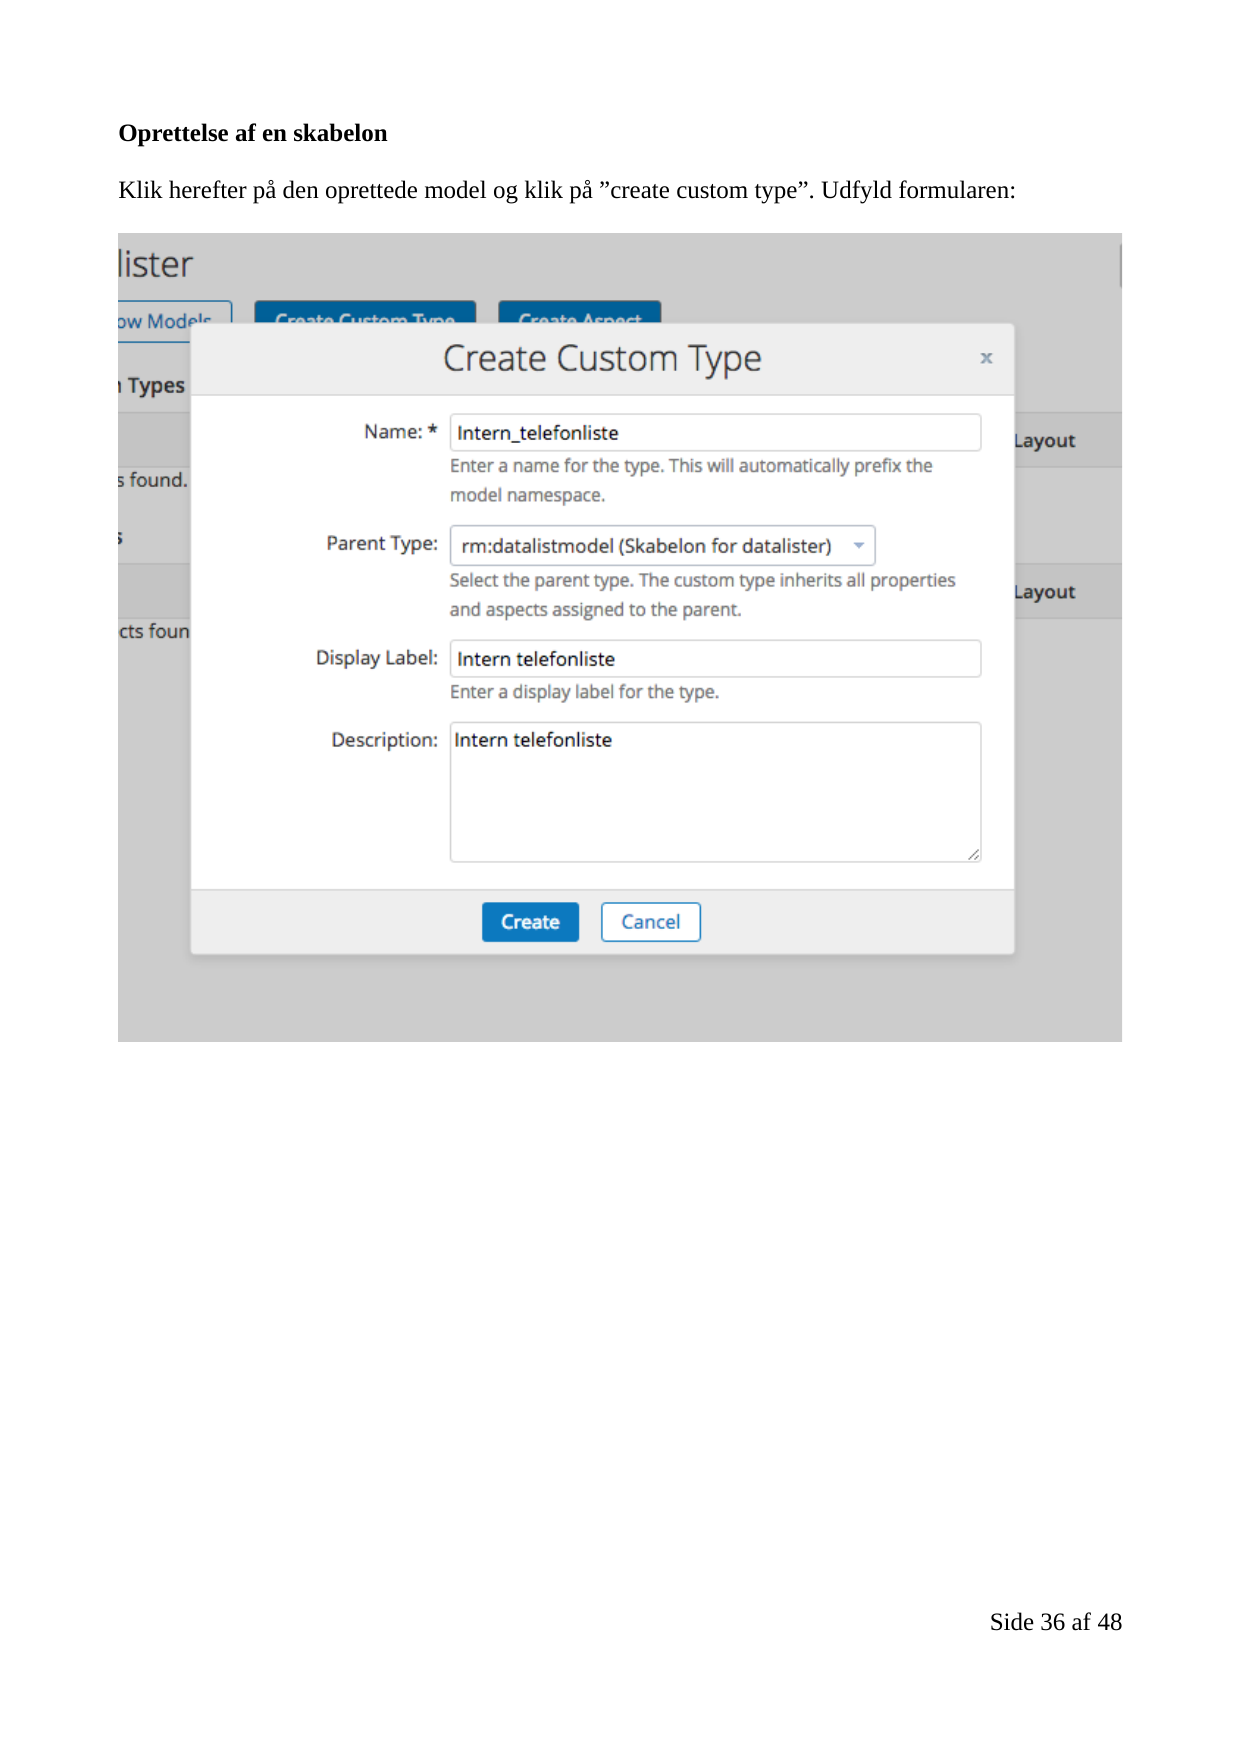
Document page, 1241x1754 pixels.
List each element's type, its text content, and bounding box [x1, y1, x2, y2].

subtitle Oprettelse af en skabelon [118, 118, 1122, 147]
picture [118, 233, 1123, 1042]
text Klik herefter på den oprettede model og klik på ”create custom type”. Udfyld formularen: [118, 176, 1122, 204]
